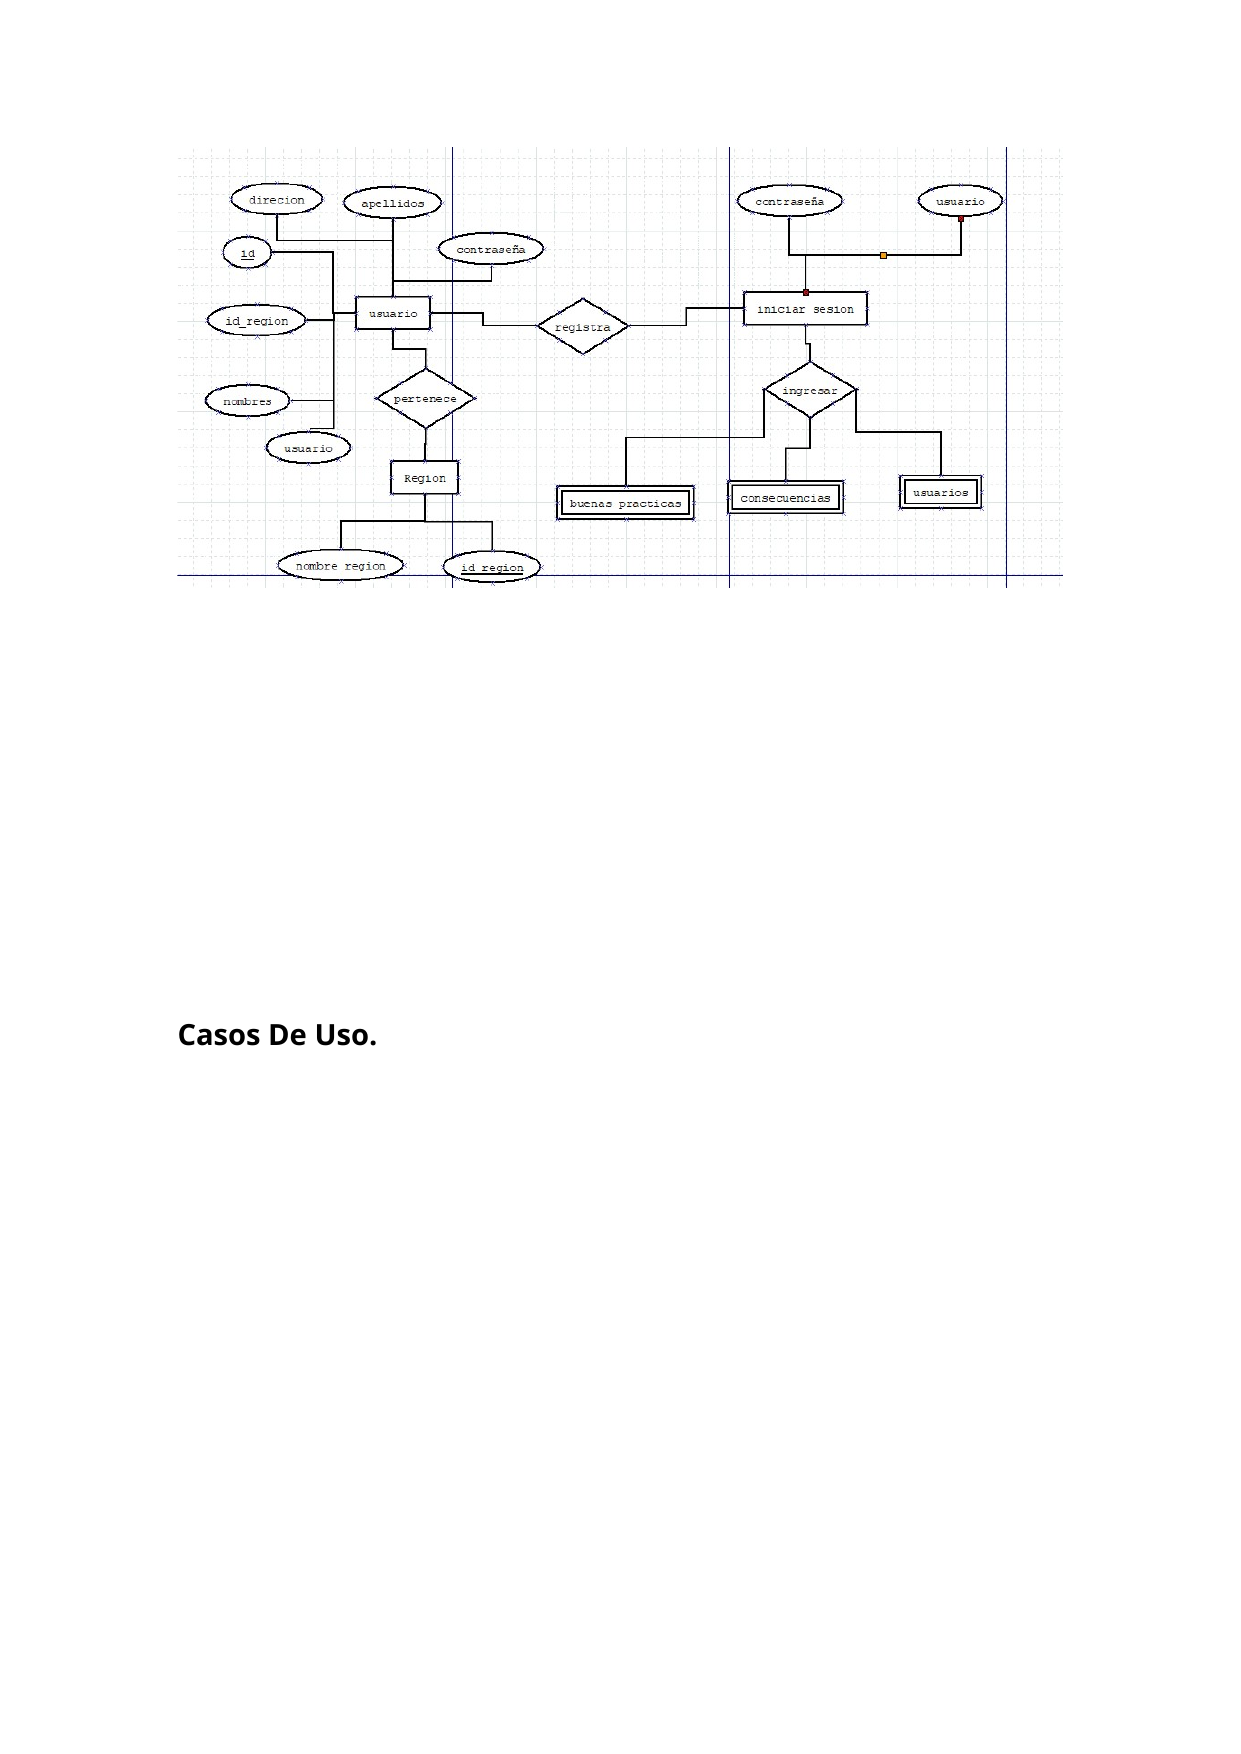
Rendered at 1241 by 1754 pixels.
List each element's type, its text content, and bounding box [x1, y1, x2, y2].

text Casos De Uso. [177, 1014, 1063, 1054]
